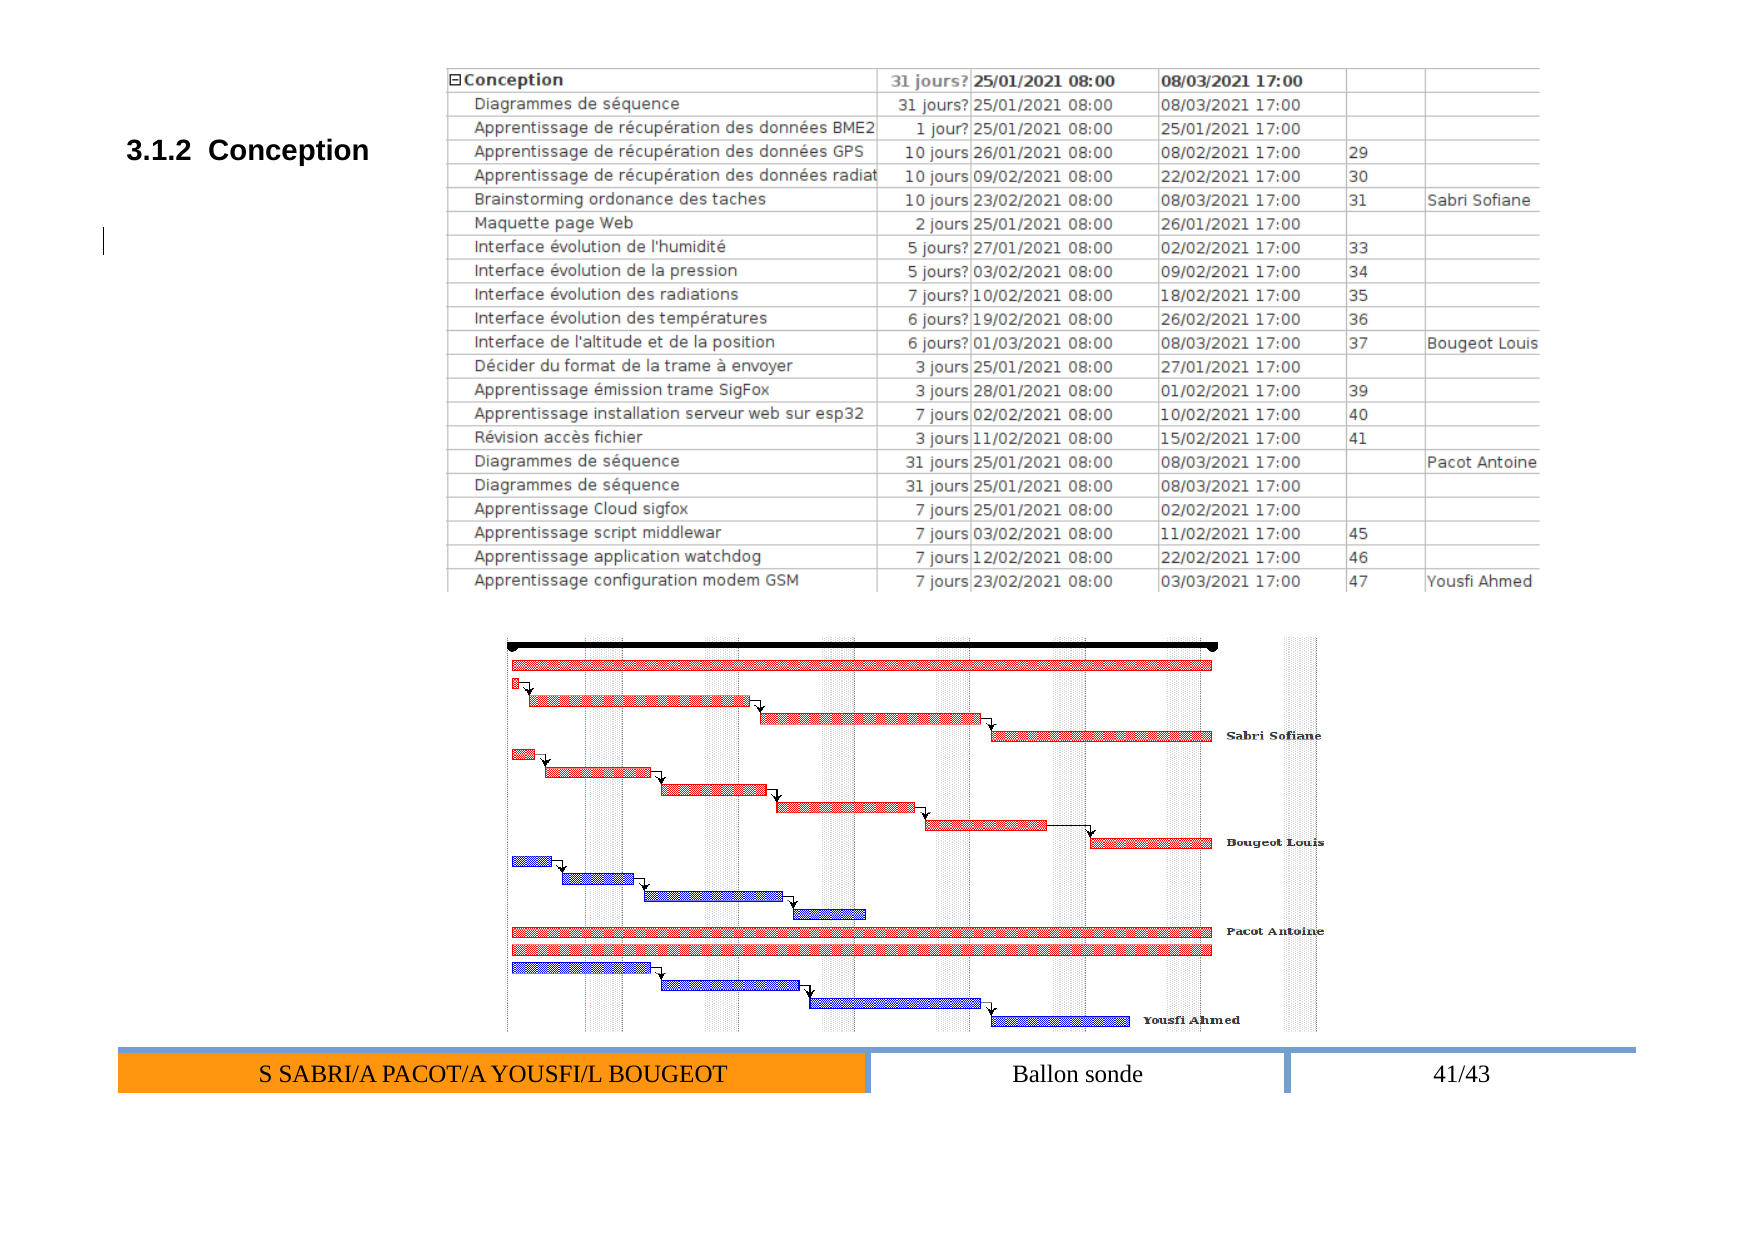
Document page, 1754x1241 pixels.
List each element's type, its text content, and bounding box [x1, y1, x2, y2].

picture [446, 68, 1540, 592]
subtitle Conception [118, 133, 446, 166]
picture [505, 637, 1333, 1032]
subtitle [1540, 133, 1636, 166]
